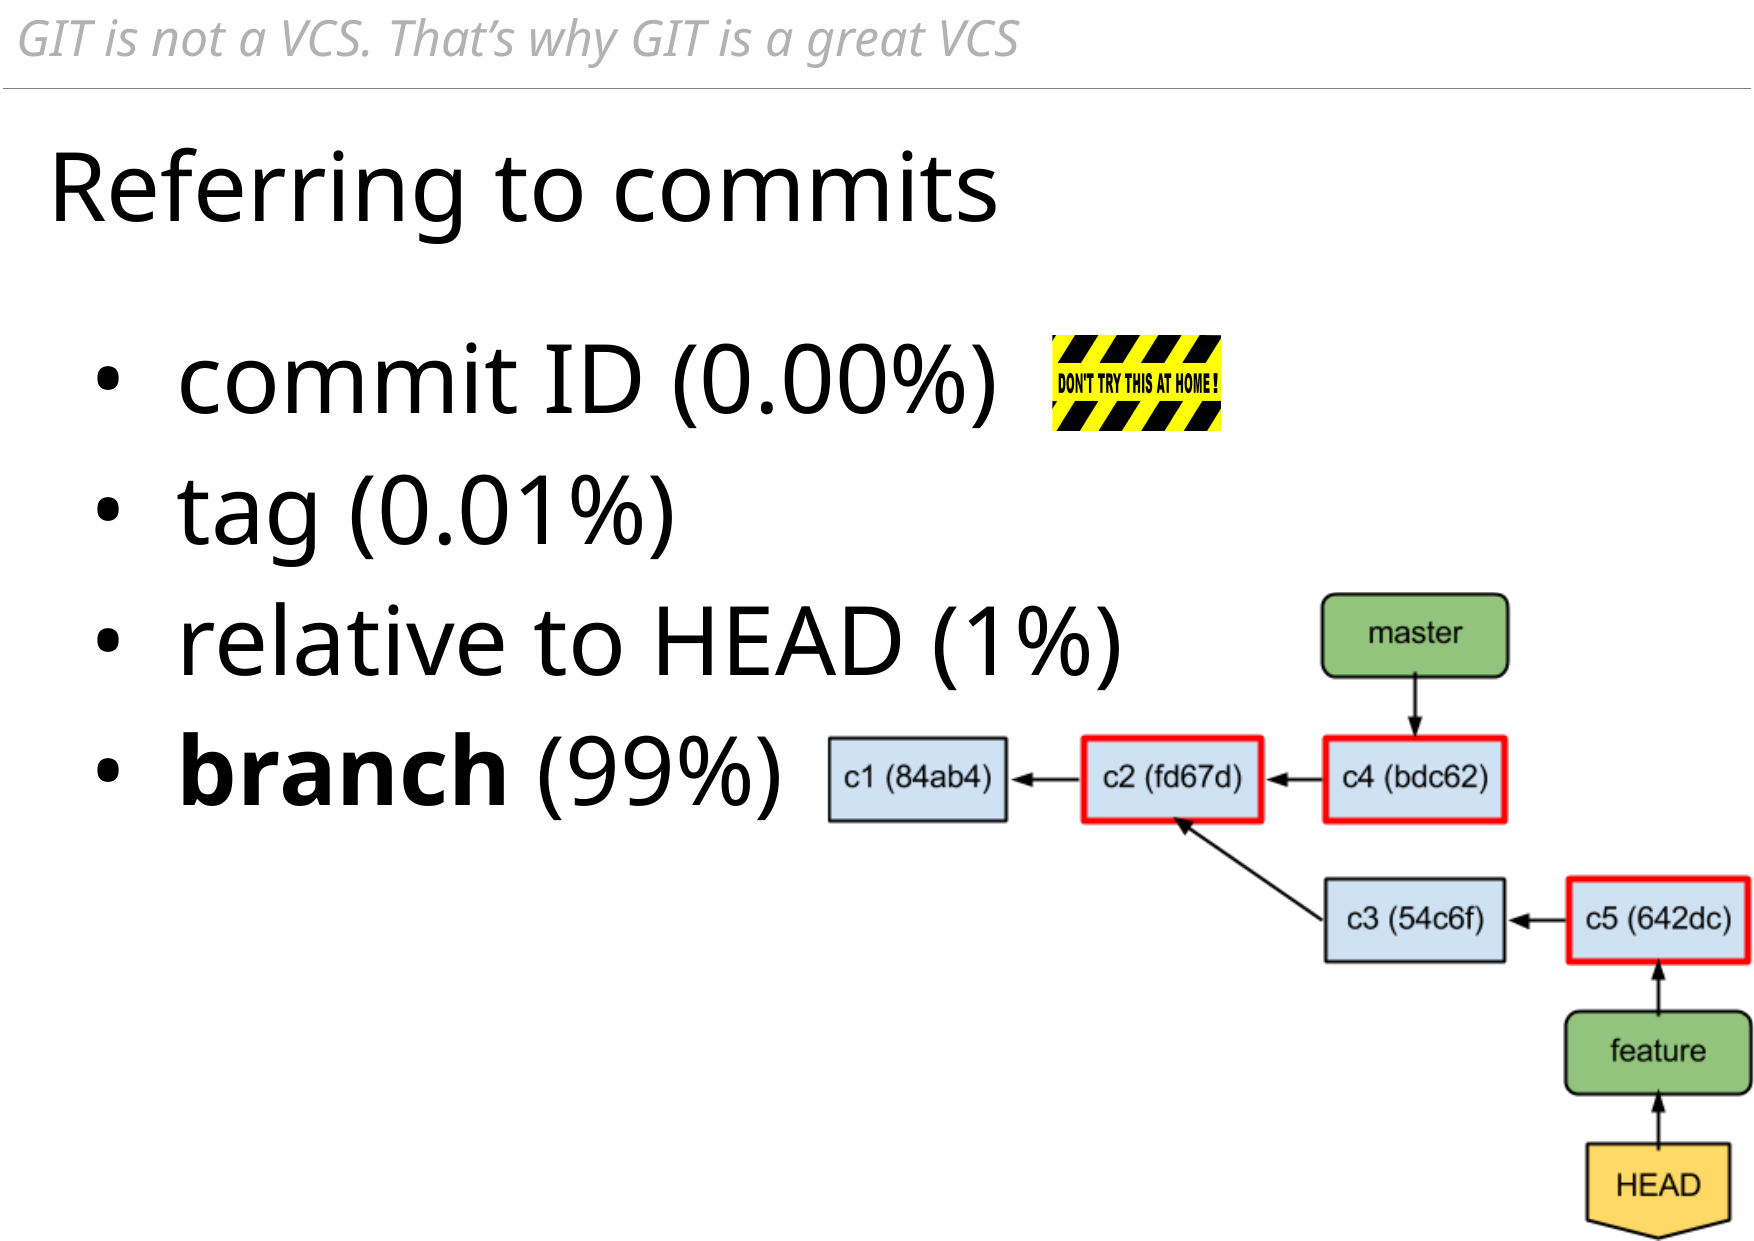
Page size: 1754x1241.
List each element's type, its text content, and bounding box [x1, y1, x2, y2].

text • commit ID (0.00%) [3, 311, 1751, 442]
text • relative to HEAD (1%) [3, 572, 1751, 703]
picture [1052, 335, 1221, 431]
picture [827, 592, 1754, 1241]
text • branch (99%) [3, 703, 827, 833]
text • tag (0.01%) [3, 442, 1751, 572]
text Referring to commits [3, 118, 1751, 249]
